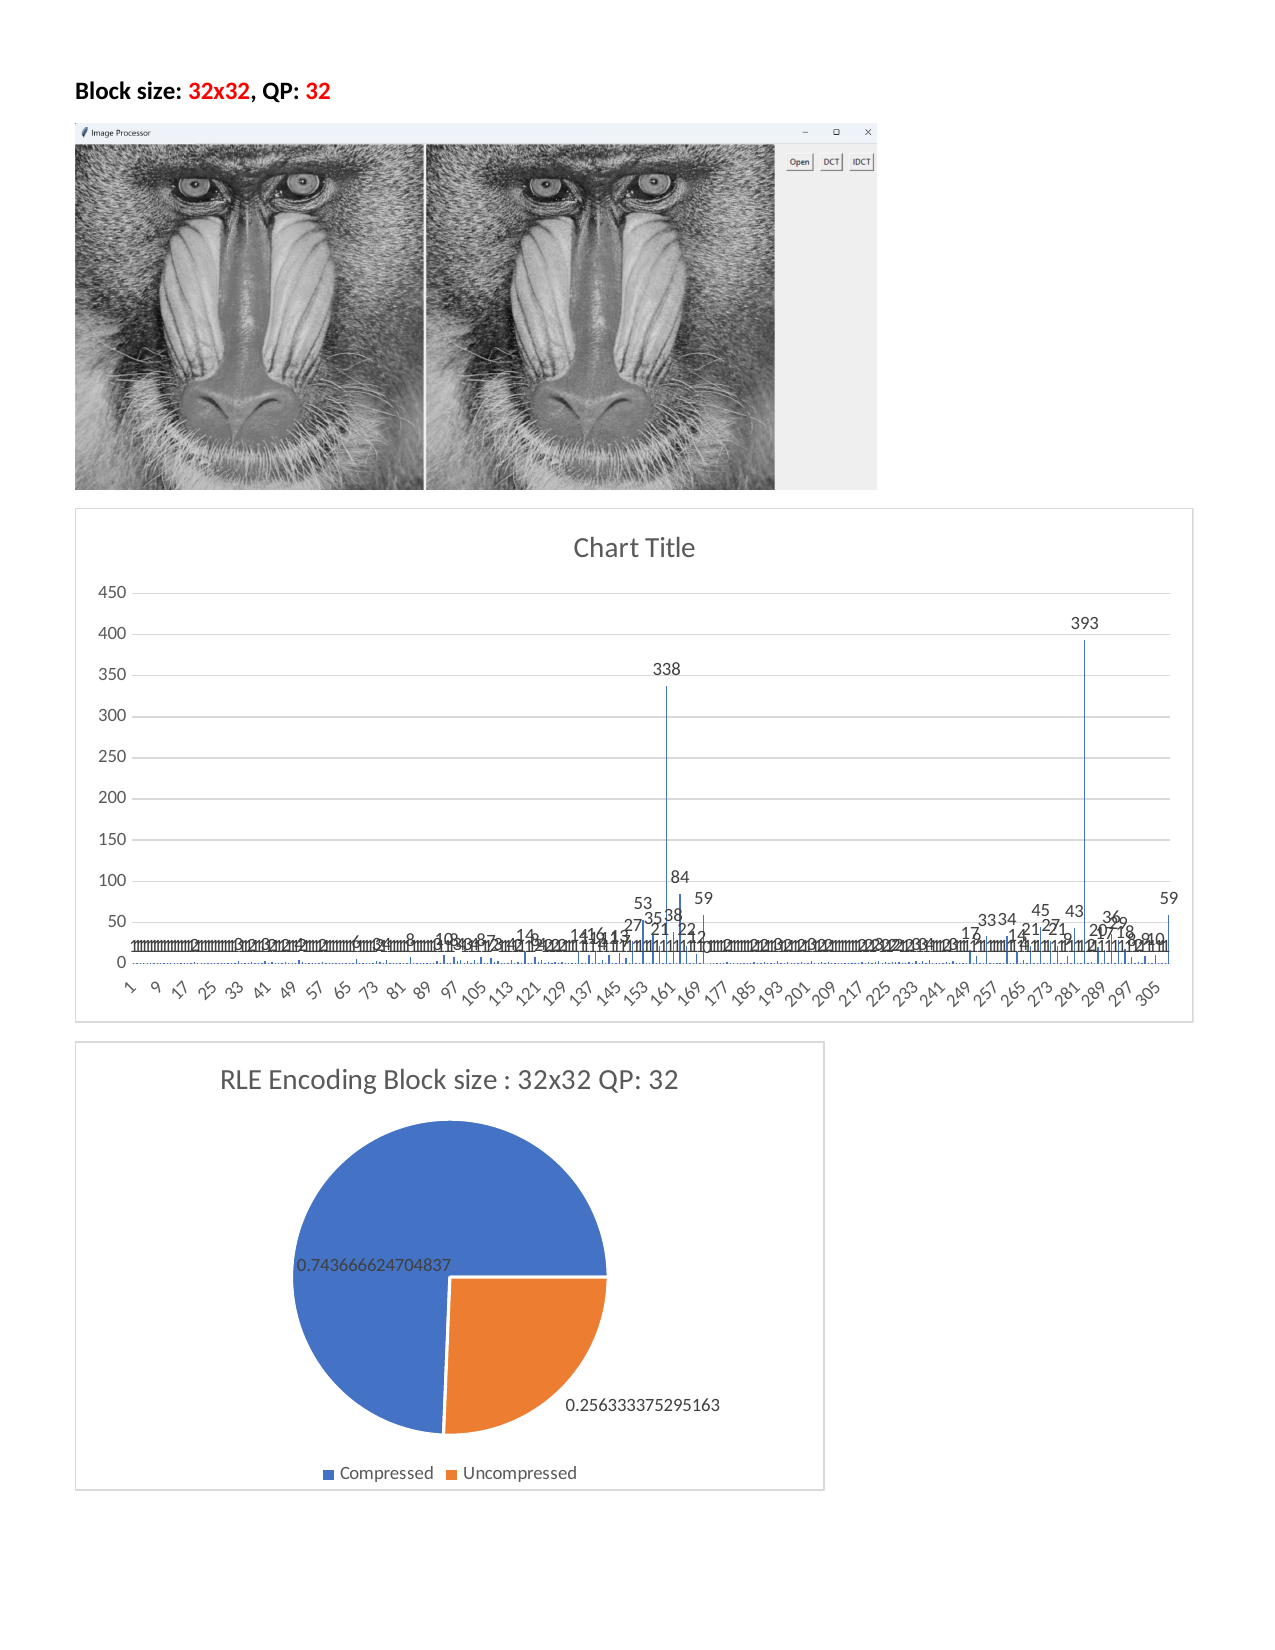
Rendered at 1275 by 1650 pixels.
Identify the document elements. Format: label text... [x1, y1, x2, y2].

text Block size: 32x32, QP: 32 [75, 75, 1200, 106]
